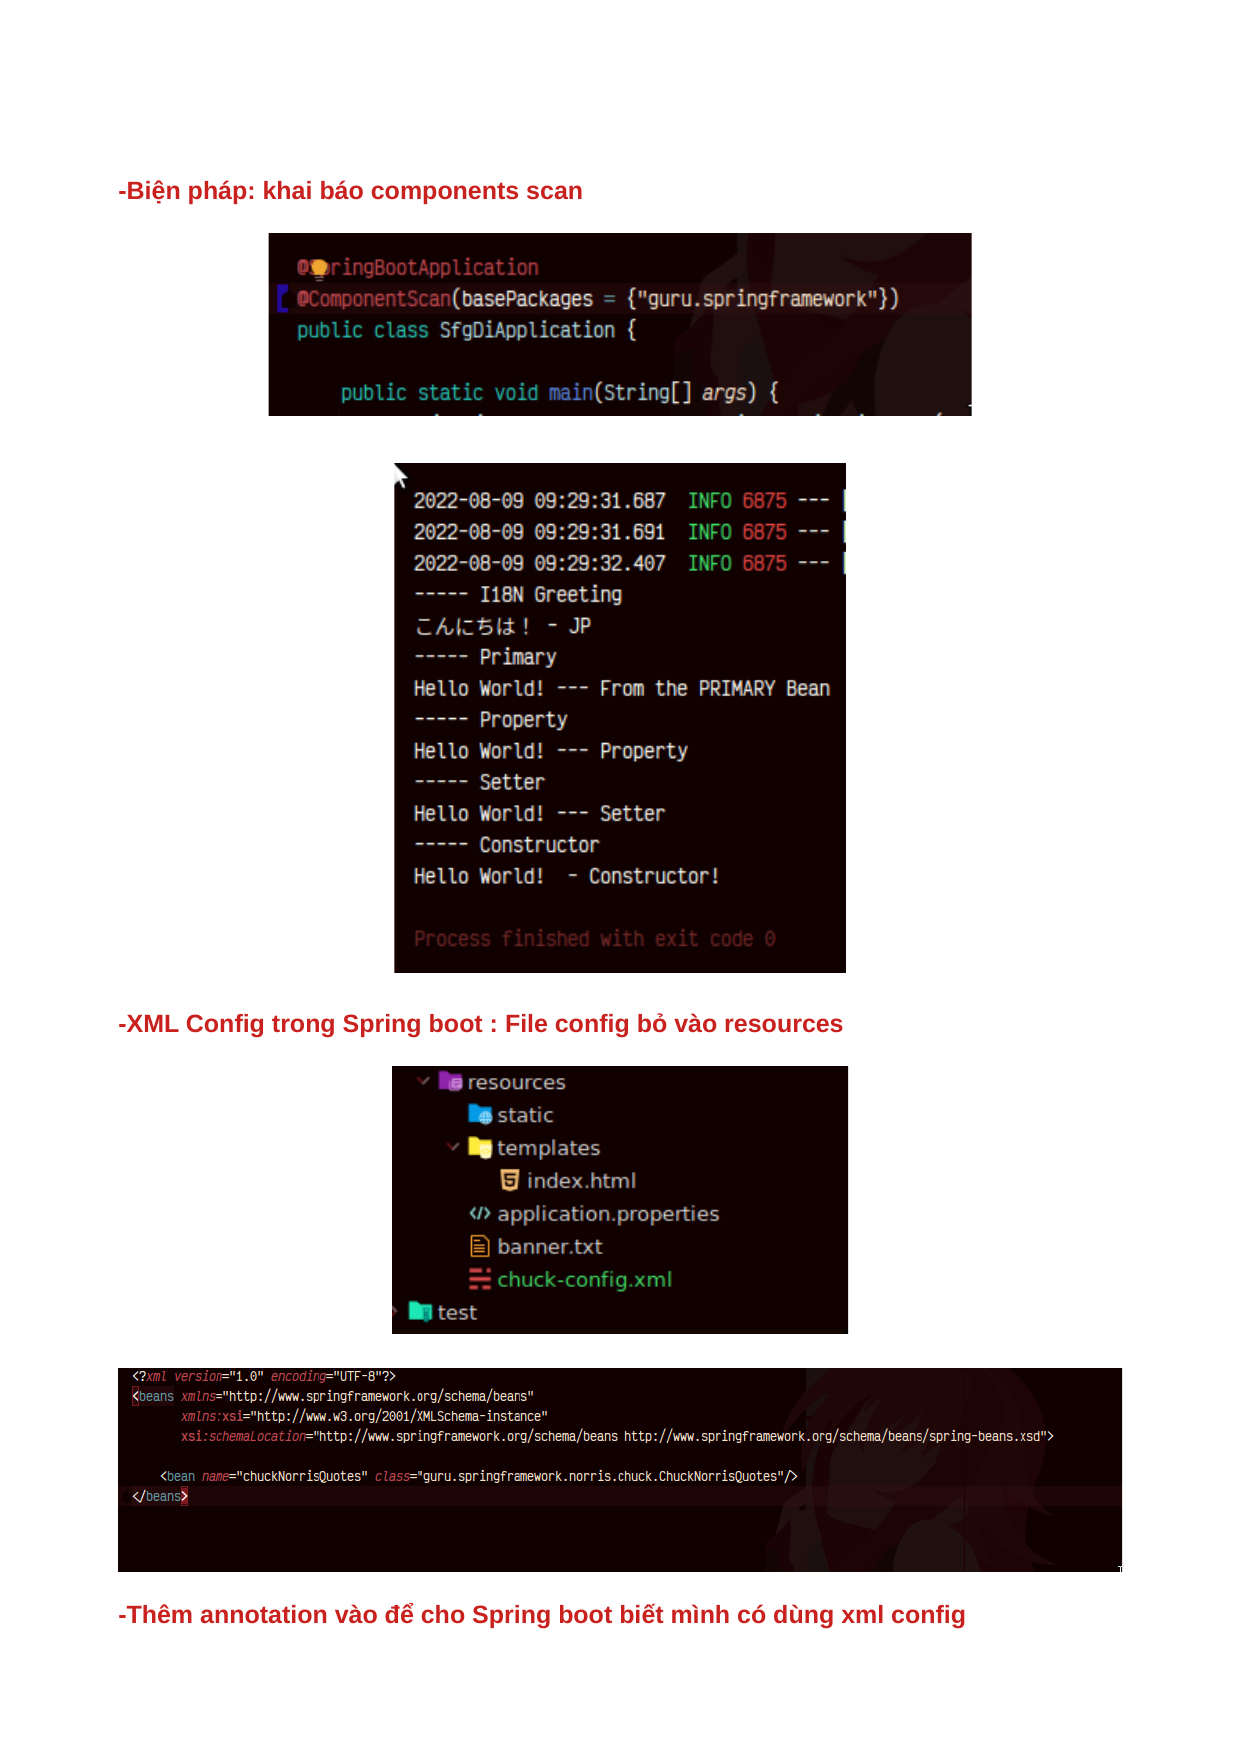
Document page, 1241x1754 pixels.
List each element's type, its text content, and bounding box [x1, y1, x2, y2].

text -Biện pháp: khai báo components scan [118, 176, 1122, 204]
picture [118, 1368, 1123, 1572]
picture [394, 463, 846, 973]
text -Thêm annotation vào để cho Spring boot biết mình có dùng xml config [118, 1600, 1122, 1629]
picture [392, 1066, 849, 1334]
picture [268, 233, 972, 416]
text -XML Config trong Spring boot : File config bỏ vào resources [118, 1009, 1122, 1038]
